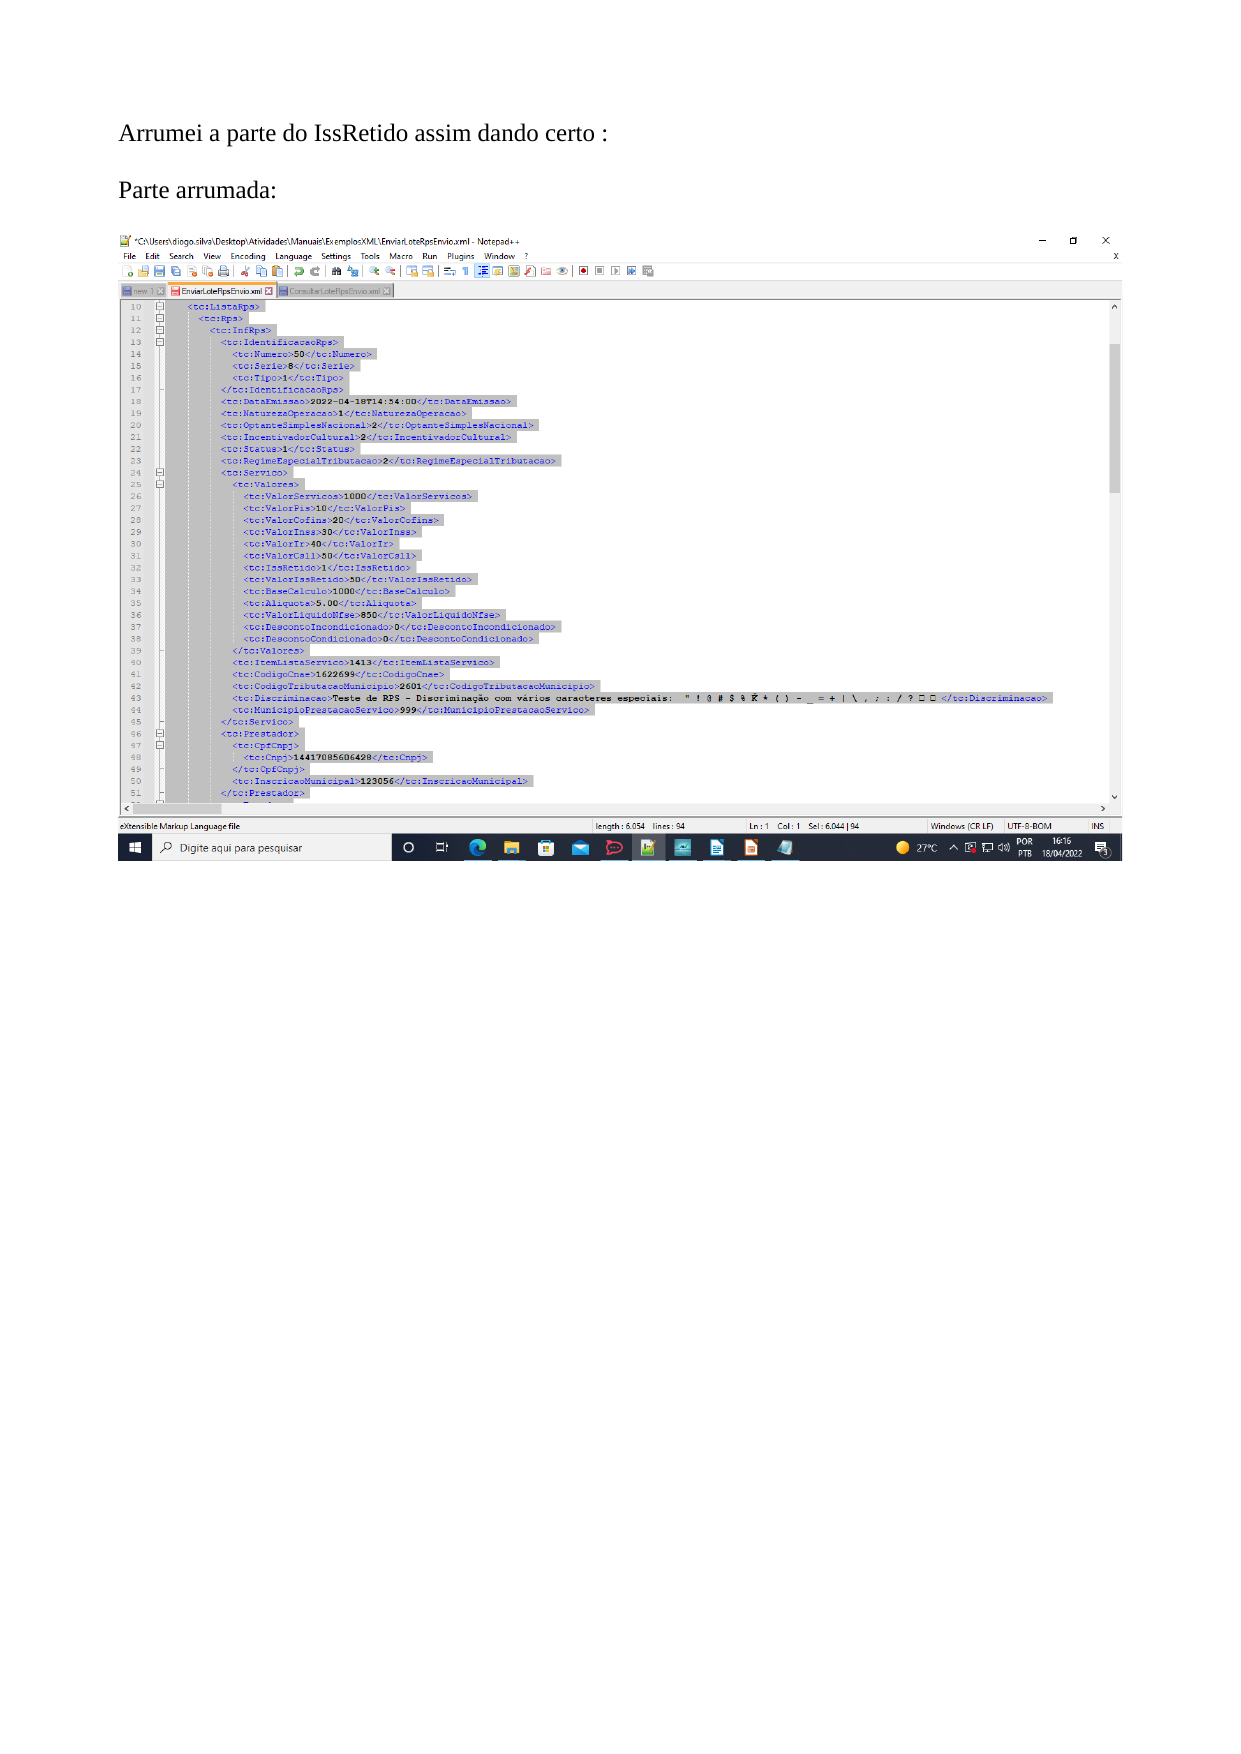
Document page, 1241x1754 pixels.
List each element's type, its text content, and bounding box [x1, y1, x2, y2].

text Arrumei a parte do IssRetido assim dando certo : [118, 118, 1122, 147]
picture [118, 233, 1123, 861]
text Parte arrumada: [118, 176, 1122, 204]
